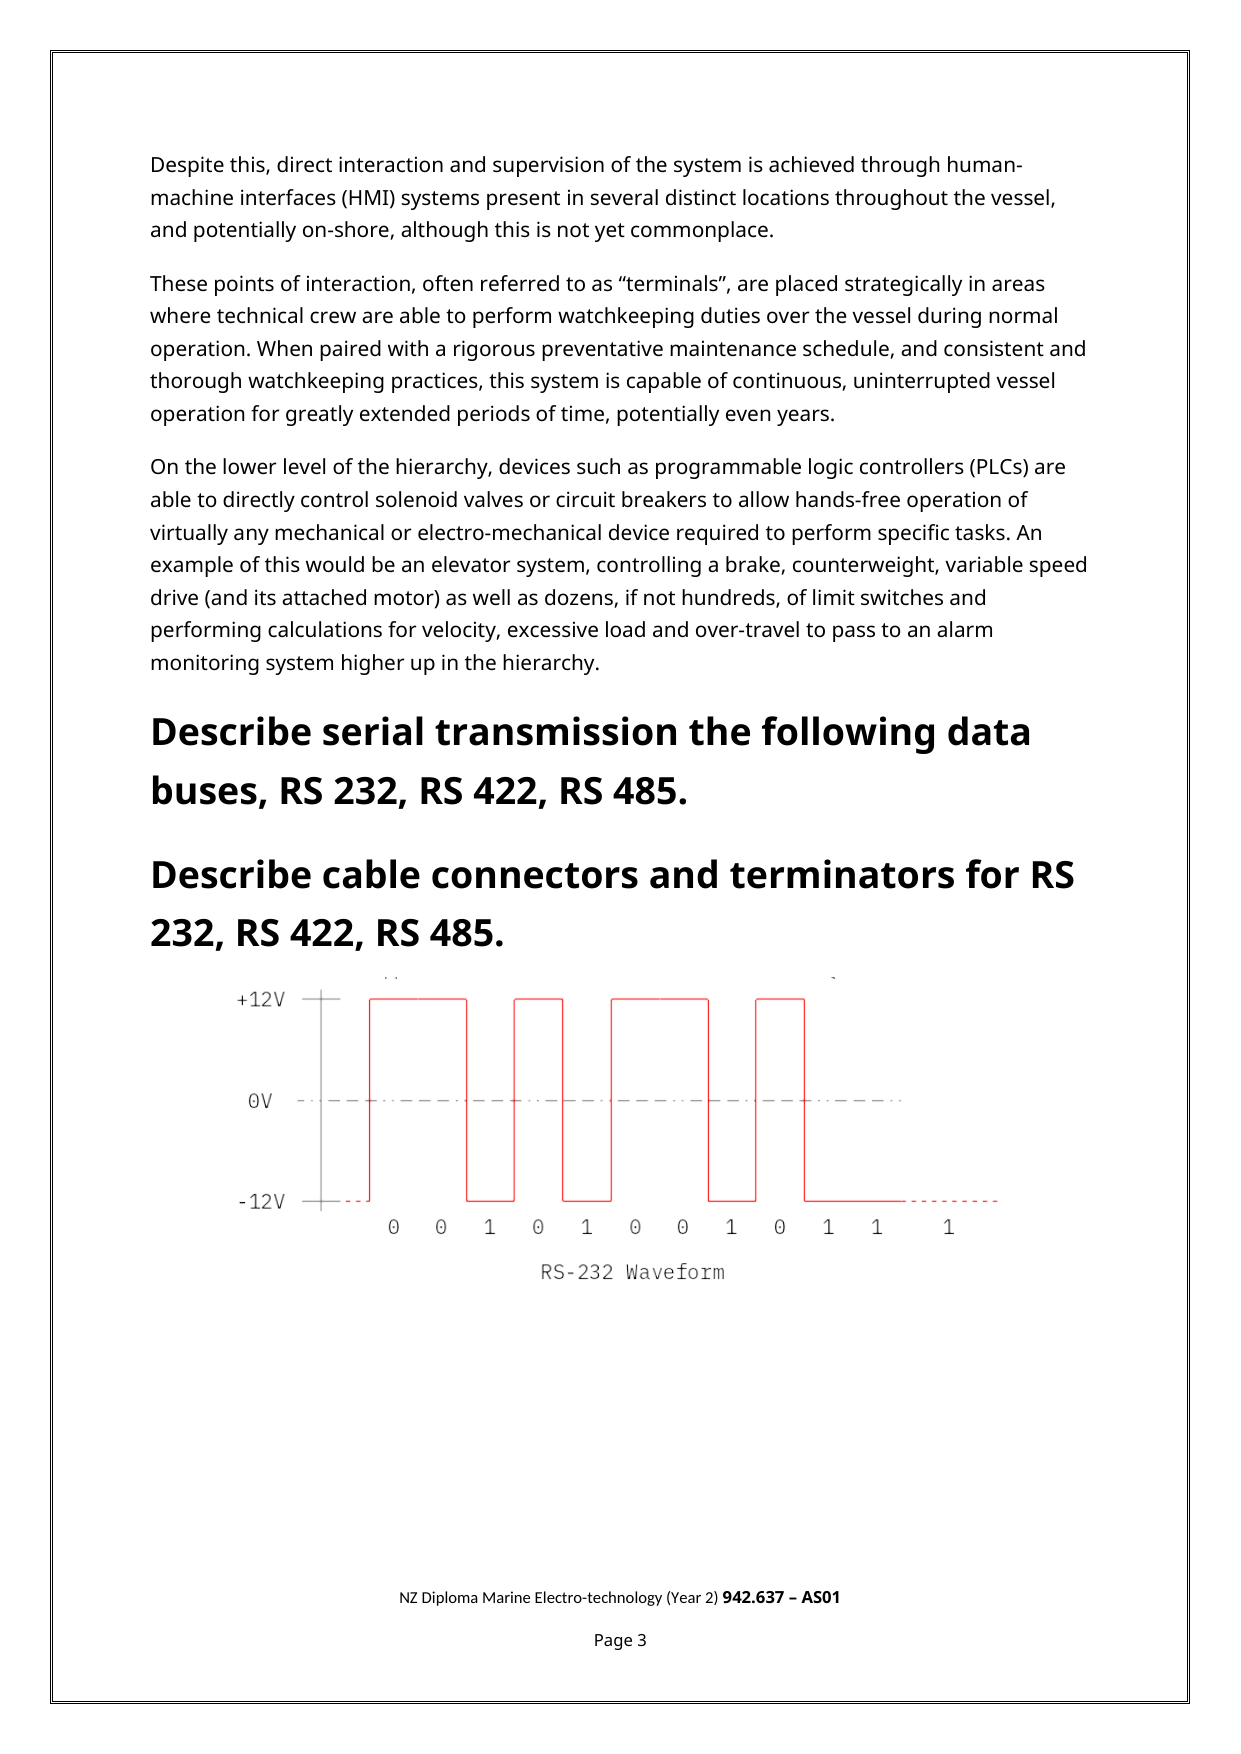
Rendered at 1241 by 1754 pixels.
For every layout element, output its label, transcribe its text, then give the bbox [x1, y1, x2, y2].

picture [161, 977, 1079, 1292]
text On the lower level of the hierarchy, devices such as programmable logic controllers (PLCs) are able to directly control solenoid valves or circuit breakers to allow hands-free operation of virtually any mechanical or electro-mechanical device required to perform specific tasks. An example of this would be an elevator system, controlling a brake, counterweight, variable speed drive (and its attached motor) as well as dozens, if not hundreds, of limit switches and performing calculations for velocity, excessive load and over-travel to pass to an alarm monitoring system higher up in the hierarchy. [150, 452, 1090, 677]
subtitle Describe cable connectors and terminators for RS 232, RS 422, RS 485. [150, 848, 1090, 958]
text These points of interaction, often referred to as “terminals”, are placed strategically in areas where technical crew are able to perform watchkeeping duties over the vessel during normal operation. When paired with a rigorous preventative maintenance schedule, and consistent and thorough watchkeeping practices, this system is capable of continuous, uninterrupted vessel operation for greatly extended periods of time, potentially even years. [150, 269, 1090, 427]
subtitle Describe serial transmission the following data buses, RS 232, RS 422, RS 485. [150, 706, 1090, 815]
text Despite this, direct interaction and supervision of the system is achieved through human-machine interfaces (HMI) systems present in several distinct locations throughout the vessel, and potentially on-shore, although this is not yet commonplace. [150, 150, 1090, 244]
